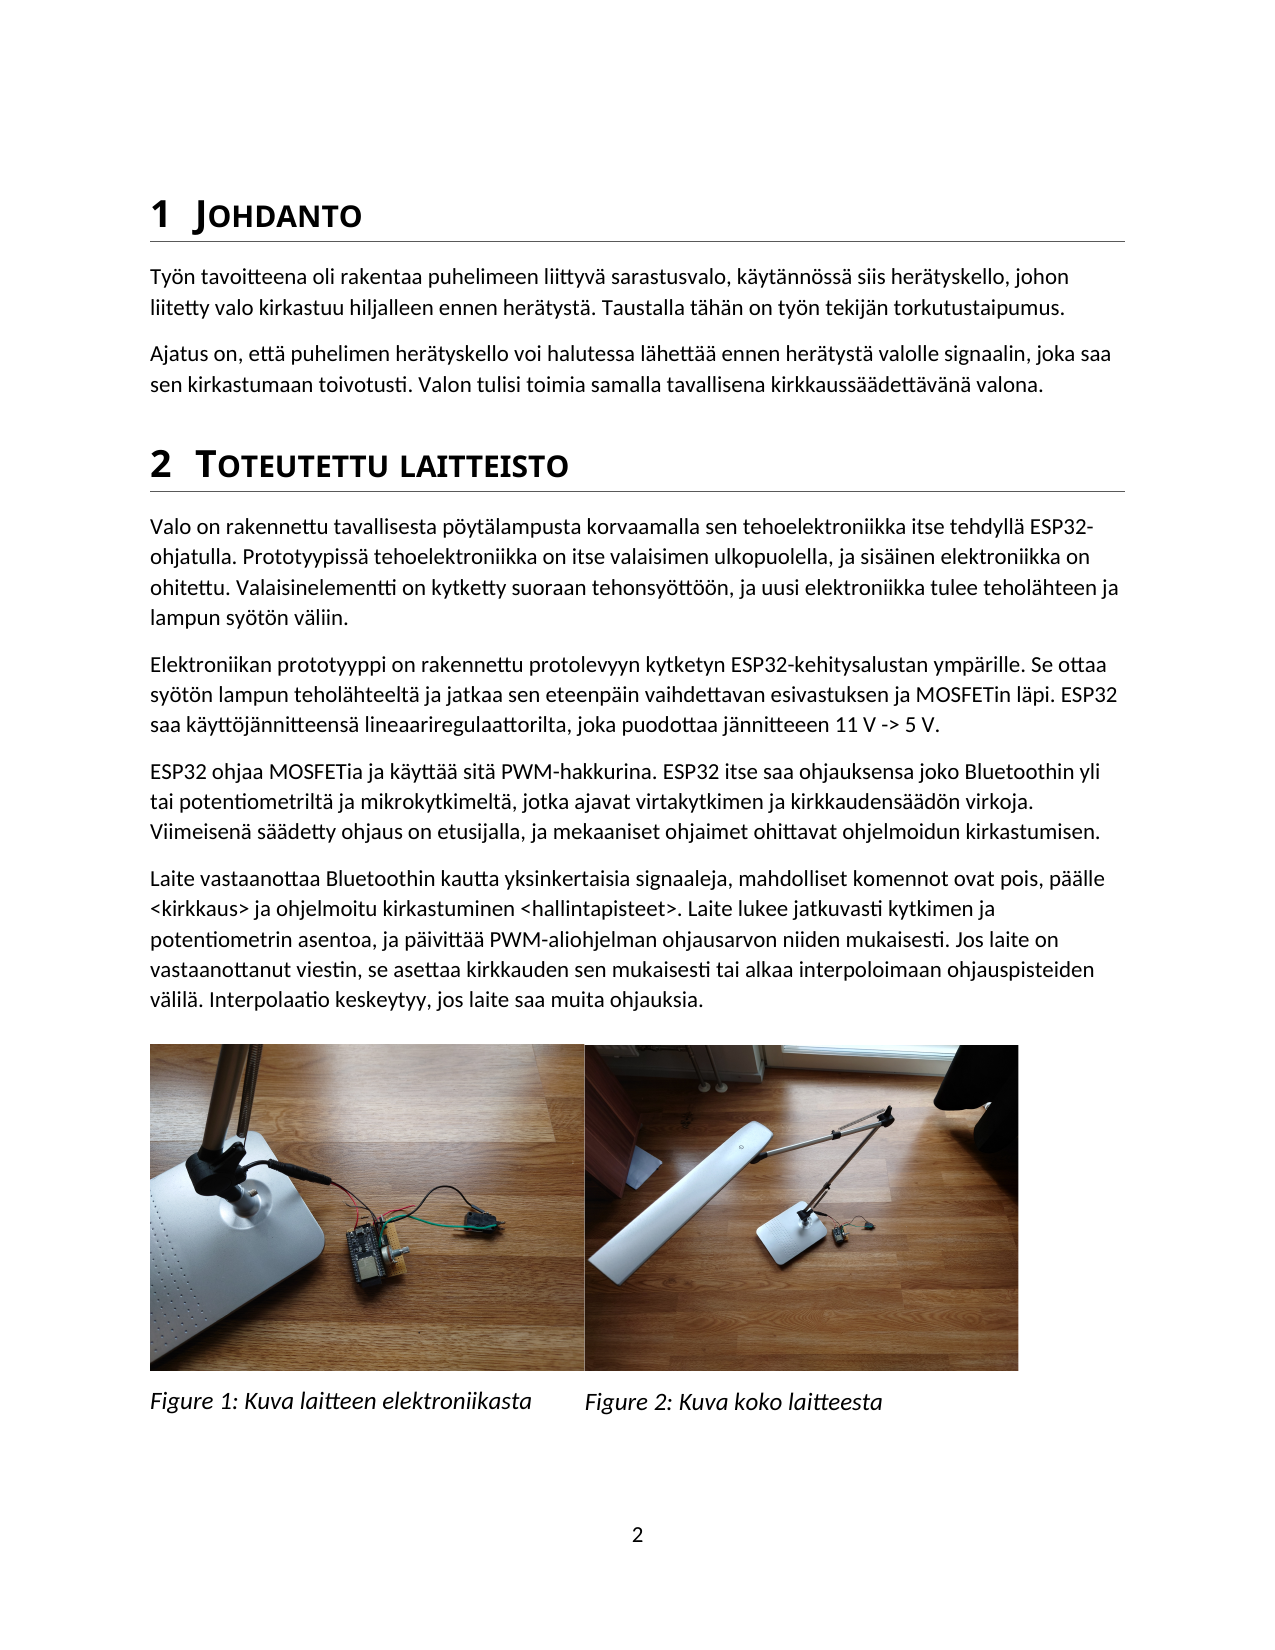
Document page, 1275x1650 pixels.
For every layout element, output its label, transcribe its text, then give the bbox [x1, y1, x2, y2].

text Työn tavoitteena oli rakentaa puhelimeen liittyvä sarastusvalo, käytännössä siis herätyskello, johon liitetty valo kirkastuu hiljalleen ennen herätystä. Taustalla tähän on työn tekijän torkutustaipumus. [150, 262, 1125, 321]
subtitle Johdanto [150, 187, 1125, 241]
text ESP32 ohjaa MOSFETia ja käyttää sitä PWM-hakkurina. ESP32 itse saa ohjauksensa joko Bluetoothin yli tai potentiometriltä ja mikrokytkimeltä, jotka ajavat virtakytkimen ja kirkkaudensäädön virkoja. Viimeisenä säädetty ohjaus on etusijalla, ja mekaaniset ohjaimet ohittavat ohjelmoidun kirkastumisen. [150, 757, 1125, 846]
text Laite vastaanottaa Bluetoothin kautta yksinkertaisia signaaleja, mahdolliset komennot ovat pois, päälle <kirkkaus> ja ohjelmoitu kirkastuminen <hallintapisteet>. Laite lukee jatkuvasti kytkimen ja potentiometrin asentoa, ja päivittää PWM-aliohjelman ohjausarvon niiden mukaisesti. Jos laite on vastaanottanut viestin, se asettaa kirkkauden sen mukaisesti tai alkaa interpoloimaan ohjauspisteiden välilä. Interpolaatio keskeytyy, jos laite saa muita ohjauksia. [150, 864, 1125, 1013]
text Ajatus on, että puhelimen herätyskello voi halutessa lähettää ennen herätystä valolle signaalin, joka saa sen kirkastumaan toivotusti. Valon tulisi toimia samalla tavallisena kirkkaussäädettävänä valona. [150, 339, 1125, 398]
text Valo on rakennettu tavallisesta pöytälampusta korvaamalla sen tehoelektroniikka itse tehdyllä ESP32-ohjatulla. Prototyypissä tehoelektroniikka on itse valaisimen ulkopuolella, ja sisäinen elektroniikka on ohitettu. Valaisinelementti on kytketty suoraan tehonsyöttöön, ja uusi elektroniikka tulee teholähteen ja lampun syötön väliin. [150, 512, 1125, 631]
text Figure 2: Kuva koko laitteesta [584, 1371, 1018, 1416]
subtitle Toteutettu laitteisto [150, 437, 1125, 491]
text Elektroniikan prototyyppi on rakennettu protolevyyn kytketyn ESP32-kehitysalustan ympärille. Se ottaa syötön lampun teholähteeltä ja jatkaa sen eteenpäin vaihdettavan esivastuksen ja MOSFETin läpi. ESP32 saa käyttöjännitteensä lineaariregulaattorilta, joka puodottaa jännitteeen 11 V -> 5 V. [150, 650, 1125, 738]
picture [150, 1044, 1019, 1371]
text Figure 1: Kuva laitteen elektroniikasta [150, 1371, 584, 1416]
